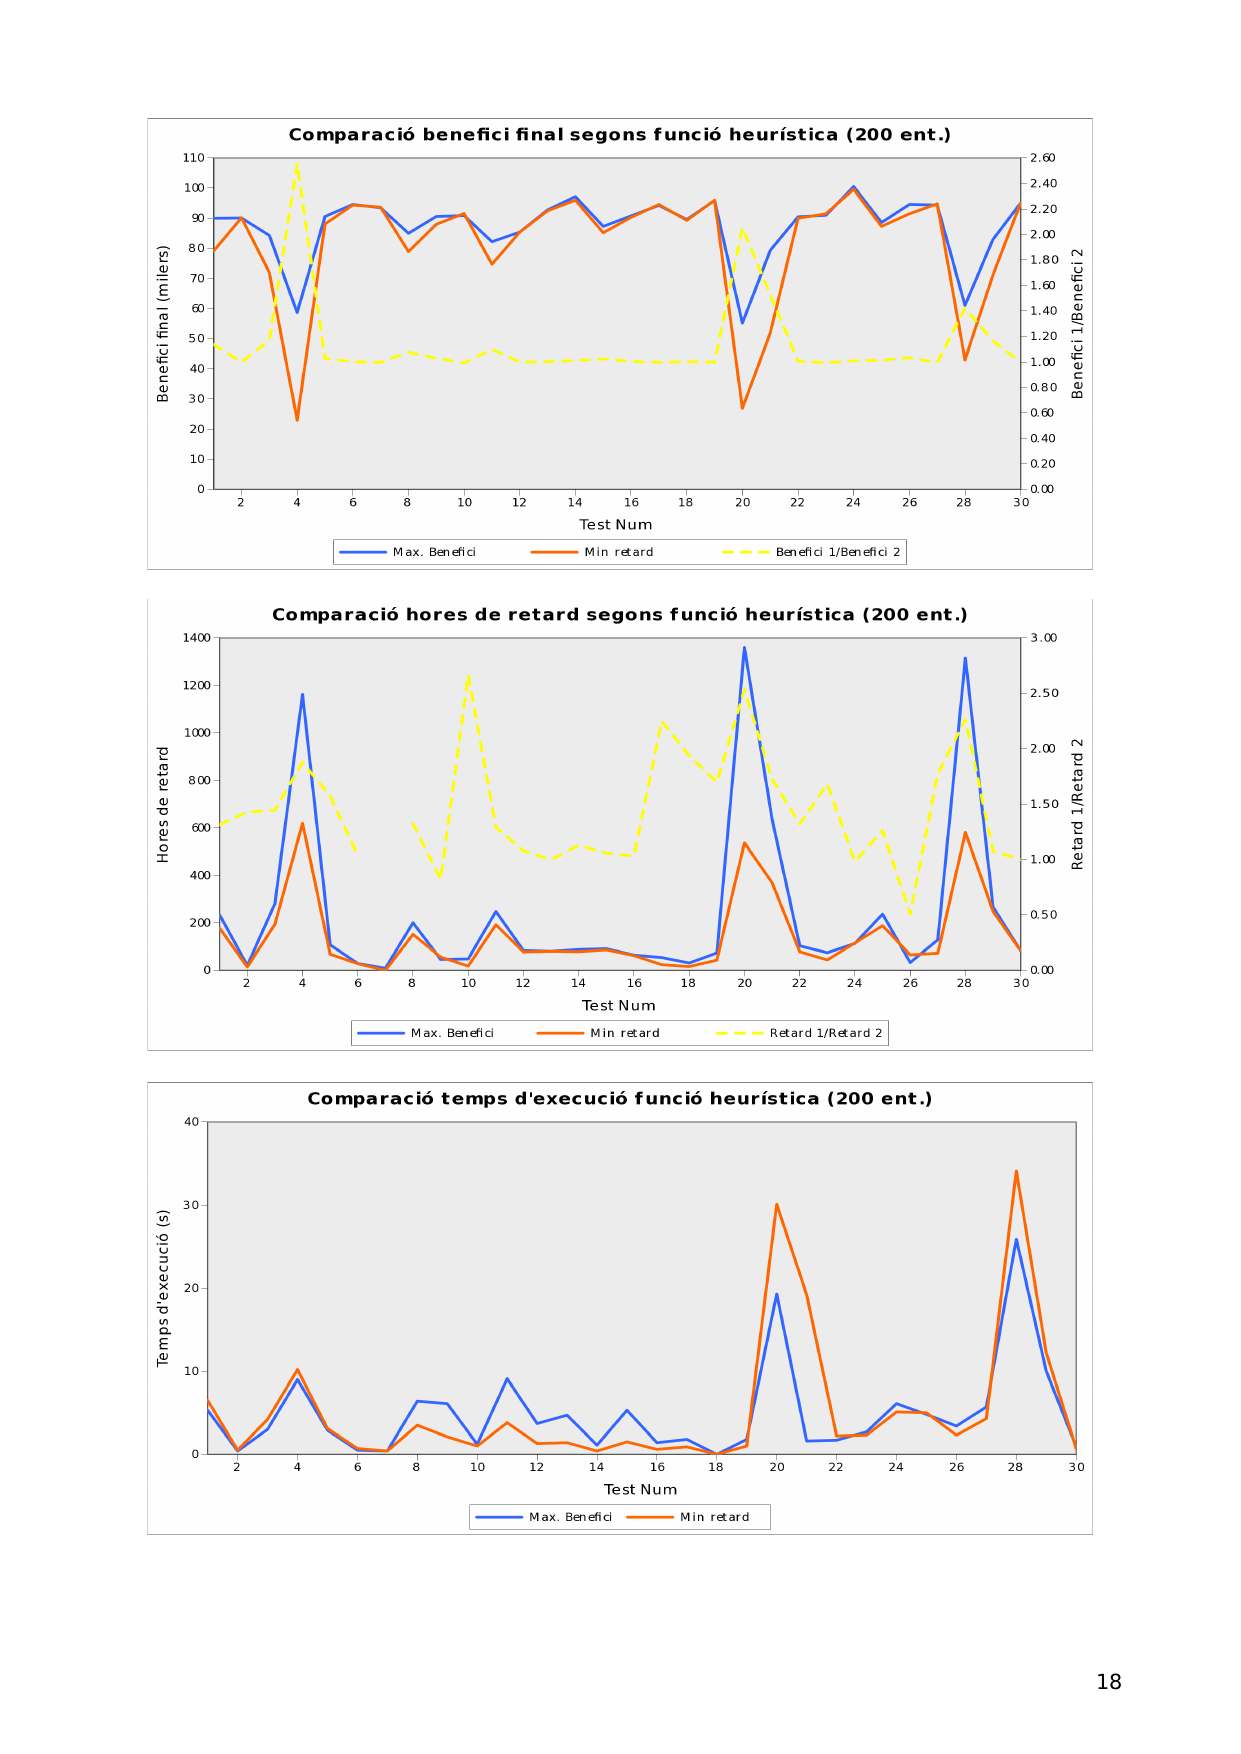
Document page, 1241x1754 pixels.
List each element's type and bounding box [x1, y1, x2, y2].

picture [147, 118, 1093, 570]
picture [147, 1082, 1093, 1535]
picture [147, 599, 1093, 1051]
